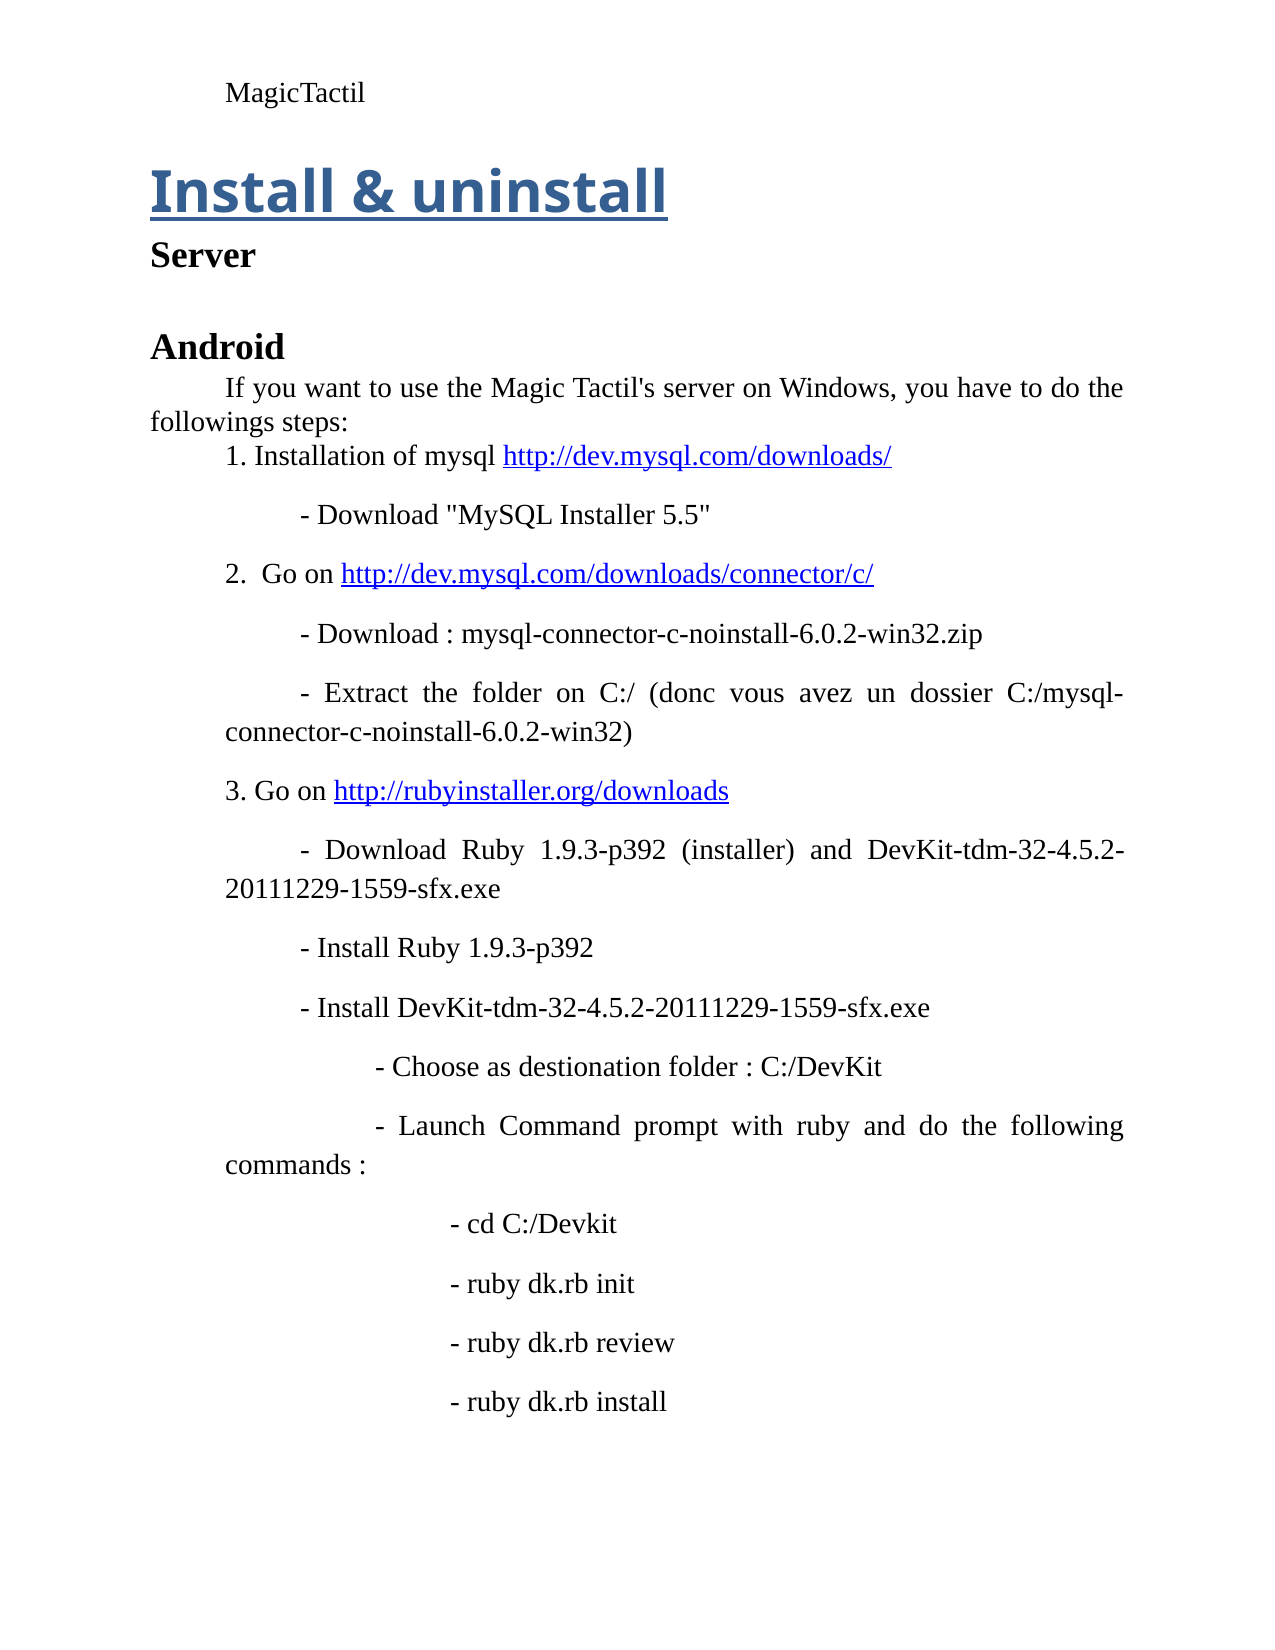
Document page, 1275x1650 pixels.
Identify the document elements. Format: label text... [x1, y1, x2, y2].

text - ruby dk.rb install [225, 1384, 1125, 1418]
text - Launch Command prompt with ruby and do the following commands : [225, 1108, 1125, 1181]
text - Install Ruby 1.9.3-p392 [225, 930, 1125, 964]
subtitle Android [150, 324, 1125, 368]
subtitle Install & uninstall [150, 150, 1125, 229]
text - Download : mysql-connector-c-noinstall-6.0.2-win32.zip [225, 616, 1125, 649]
text - cd C:/Devkit [225, 1206, 1125, 1240]
text - Choose as destionation folder : C:/DevKit [225, 1049, 1125, 1083]
text - ruby dk.rb init [225, 1266, 1125, 1299]
text - ruby dk.rb review [225, 1325, 1125, 1359]
text - Download "MySQL Installer 5.5" [225, 497, 1125, 531]
text - Extract the folder on C:/ (donc vous avez un dossier C:/mysql-connector-c-noinstall-6.0.2-win32) [225, 675, 1125, 747]
text 3. Go on http://rubyinstaller.org/downloads [225, 773, 1125, 807]
text - Download Ruby 1.9.3-p392 (installer) and DevKit-tdm-32-4.5.2-20111229-1559-sfx.exe [225, 832, 1125, 904]
text 2. Go on http://dev.mysql.com/downloads/connector/c/ [225, 556, 1125, 590]
text If you want to use the Magic Tactil's server on Windows, you have to do the followings steps: [150, 371, 1125, 438]
text - Install DevKit-tdm-32-4.5.2-20111229-1559-sfx.exe [225, 990, 1125, 1023]
text 1. Installation of mysql http://dev.mysql.com/downloads/ [225, 438, 1125, 471]
subtitle Server [150, 232, 1125, 276]
